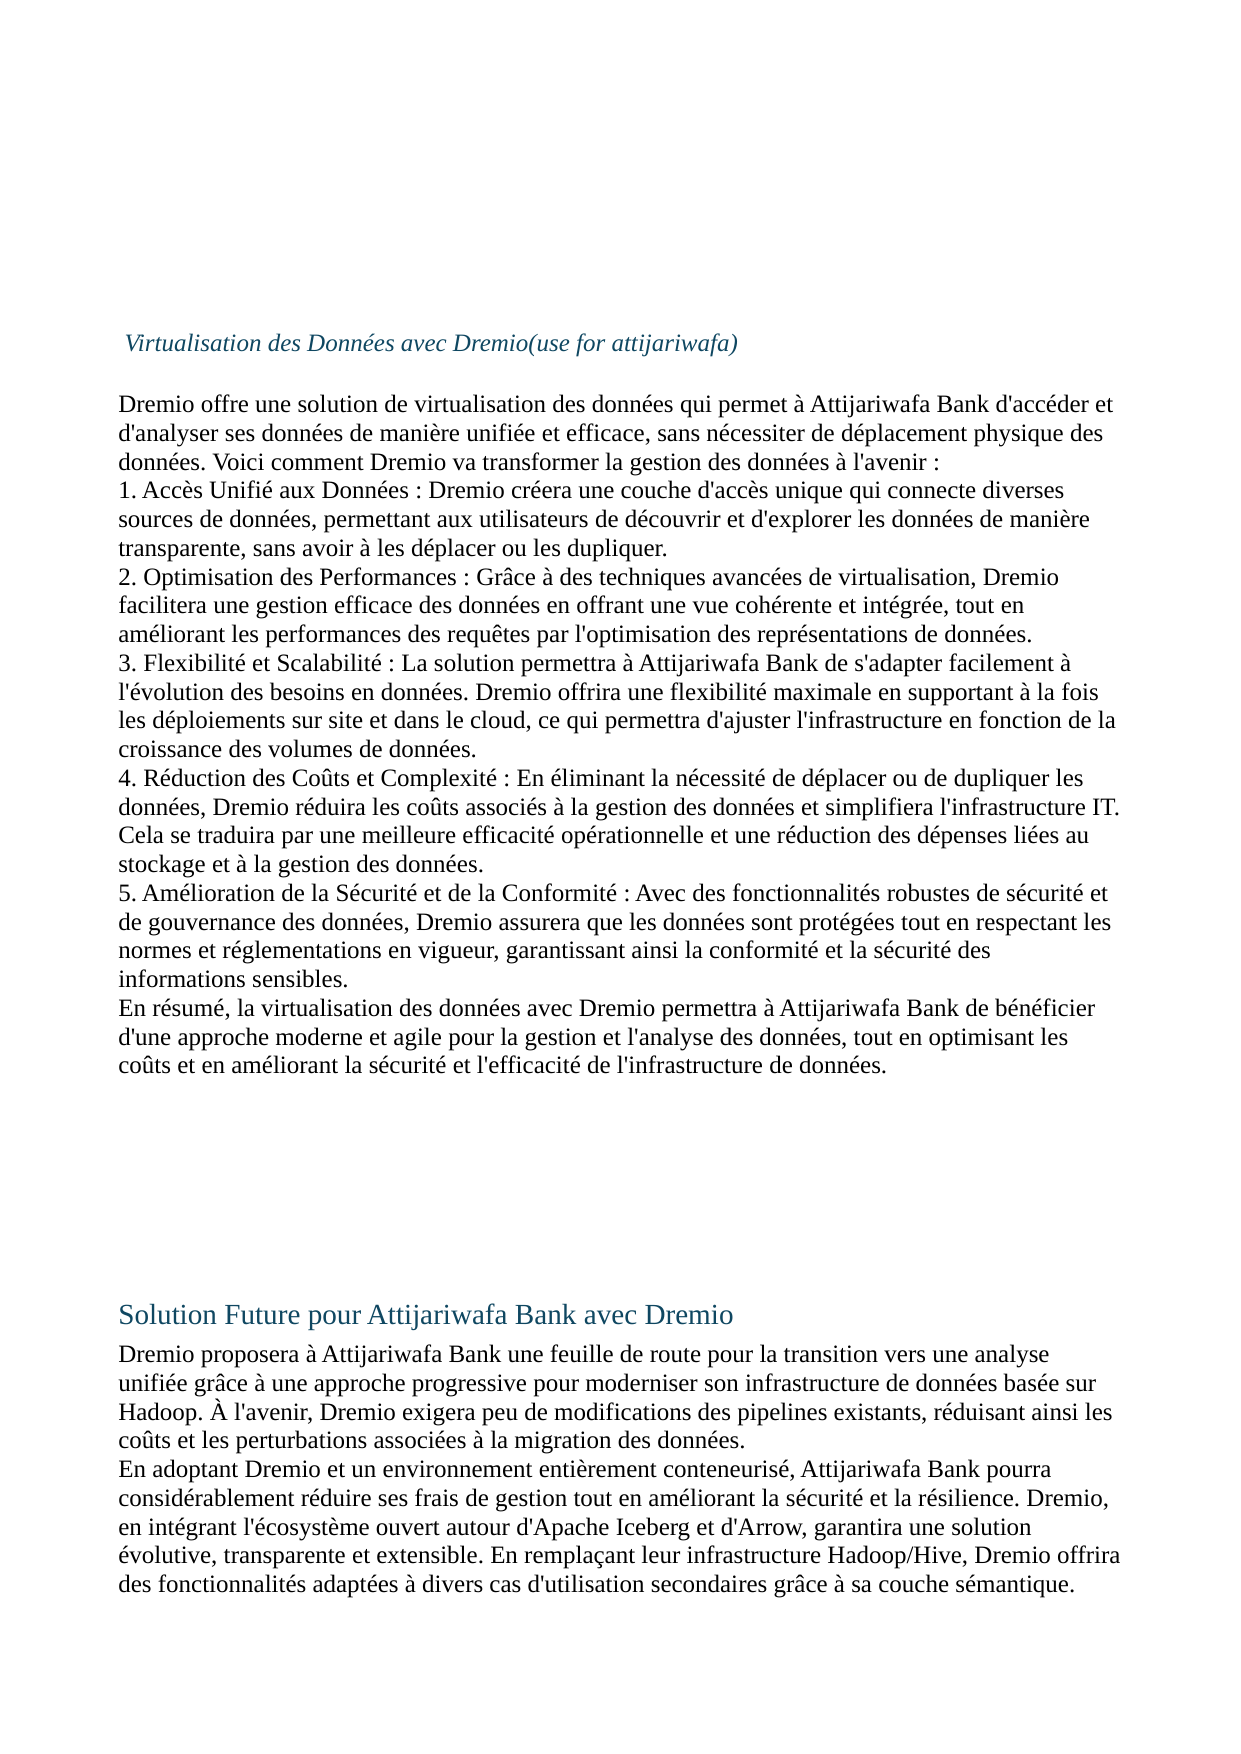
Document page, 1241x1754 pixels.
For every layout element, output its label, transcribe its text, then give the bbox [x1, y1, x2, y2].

subtitle Solution Future pour Attijariwafa Bank avec Dremio [118, 1297, 1122, 1331]
text Dremio offre une solution de virtualisation des données qui permet à Attijariwafa Bank d'accéder et d'analyser ses données de manière unifiée et efficace, sans nécessiter de déplacement physique des données. Voici comment Dremio va transformer la gestion des données à l'avenir : [118, 389, 1122, 476]
text 5. Amélioration de la Sécurité et de la Conformité : Avec des fonctionnalités robustes de sécurité et de gouvernance des données, Dremio assurera que les données sont protégées tout en respectant les normes et réglementations en vigueur, garantissant ainsi la conformité et la sécurité des informations sensibles. [118, 878, 1122, 993]
text 1. Accès Unifié aux Données : Dremio créera une couche d'accès unique qui connecte diverses sources de données, permettant aux utilisateurs de découvrir et d'explorer les données de manière transparente, sans avoir à les déplacer ou les dupliquer. [118, 476, 1122, 562]
text En résumé, la virtualisation des données avec Dremio permettra à Attijariwafa Bank de bénéficier d'une approche moderne et agile pour la gestion et l'analyse des données, tout en optimisant les coûts et en améliorant la sécurité et l'efficacité de l'infrastructure de données. [118, 993, 1122, 1079]
text 2. Optimisation des Performances : Grâce à des techniques avancées de virtualisation, Dremio facilitera une gestion efficace des données en offrant une vue cohérente et intégrée, tout en améliorant les performances des requêtes par l'optimisation des représentations de données. [118, 562, 1122, 648]
text 4. Réduction des Coûts et Complexité : En éliminant la nécessité de déplacer ou de dupliquer les données, Dremio réduira les coûts associés à la gestion des données et simplifiera l'infrastructure IT. Cela se traduira par une meilleure efficacité opérationnelle et une réduction des dépenses liées au stockage et à la gestion des données. [118, 763, 1122, 878]
text 3. Flexibilité et Scalabilité : La solution permettra à Attijariwafa Bank de s'adapter facilement à l'évolution des besoins en données. Dremio offrira une flexibilité maximale en supportant à la fois les déploiements sur site et dans le cloud, ce qui permettra d'ajuster l'infrastructure en fonction de la croissance des volumes de données. [118, 648, 1122, 763]
text Dremio proposera à Attijariwafa Bank une feuille de route pour la transition vers une analyse unifiée grâce à une approche progressive pour moderniser son infrastructure de données basée sur Hadoop. À l'avenir, Dremio exigera peu de modifications des pipelines existants, réduisant ainsi les coûts et les perturbations associées à la migration des données. [118, 1339, 1122, 1454]
text En adoptant Dremio et un environnement entièrement conteneurisé, Attijariwafa Bank pourra considérablement réduire ses frais de gestion tout en améliorant la sécurité et la résilience. Dremio, en intégrant l'écosystème ouvert autour d'Apache Iceberg et d'Arrow, garantira une solution évolutive, transparente et extensible. En remplaçant leur infrastructure Hadoop/Hive, Dremio offrira des fonctionnalités adaptées à divers cas d'utilisation secondaires grâce à sa couche sémantique. [118, 1454, 1122, 1598]
subtitle Virtualisation des Données avec Dremio(use for attijariwafa) [118, 328, 1122, 356]
